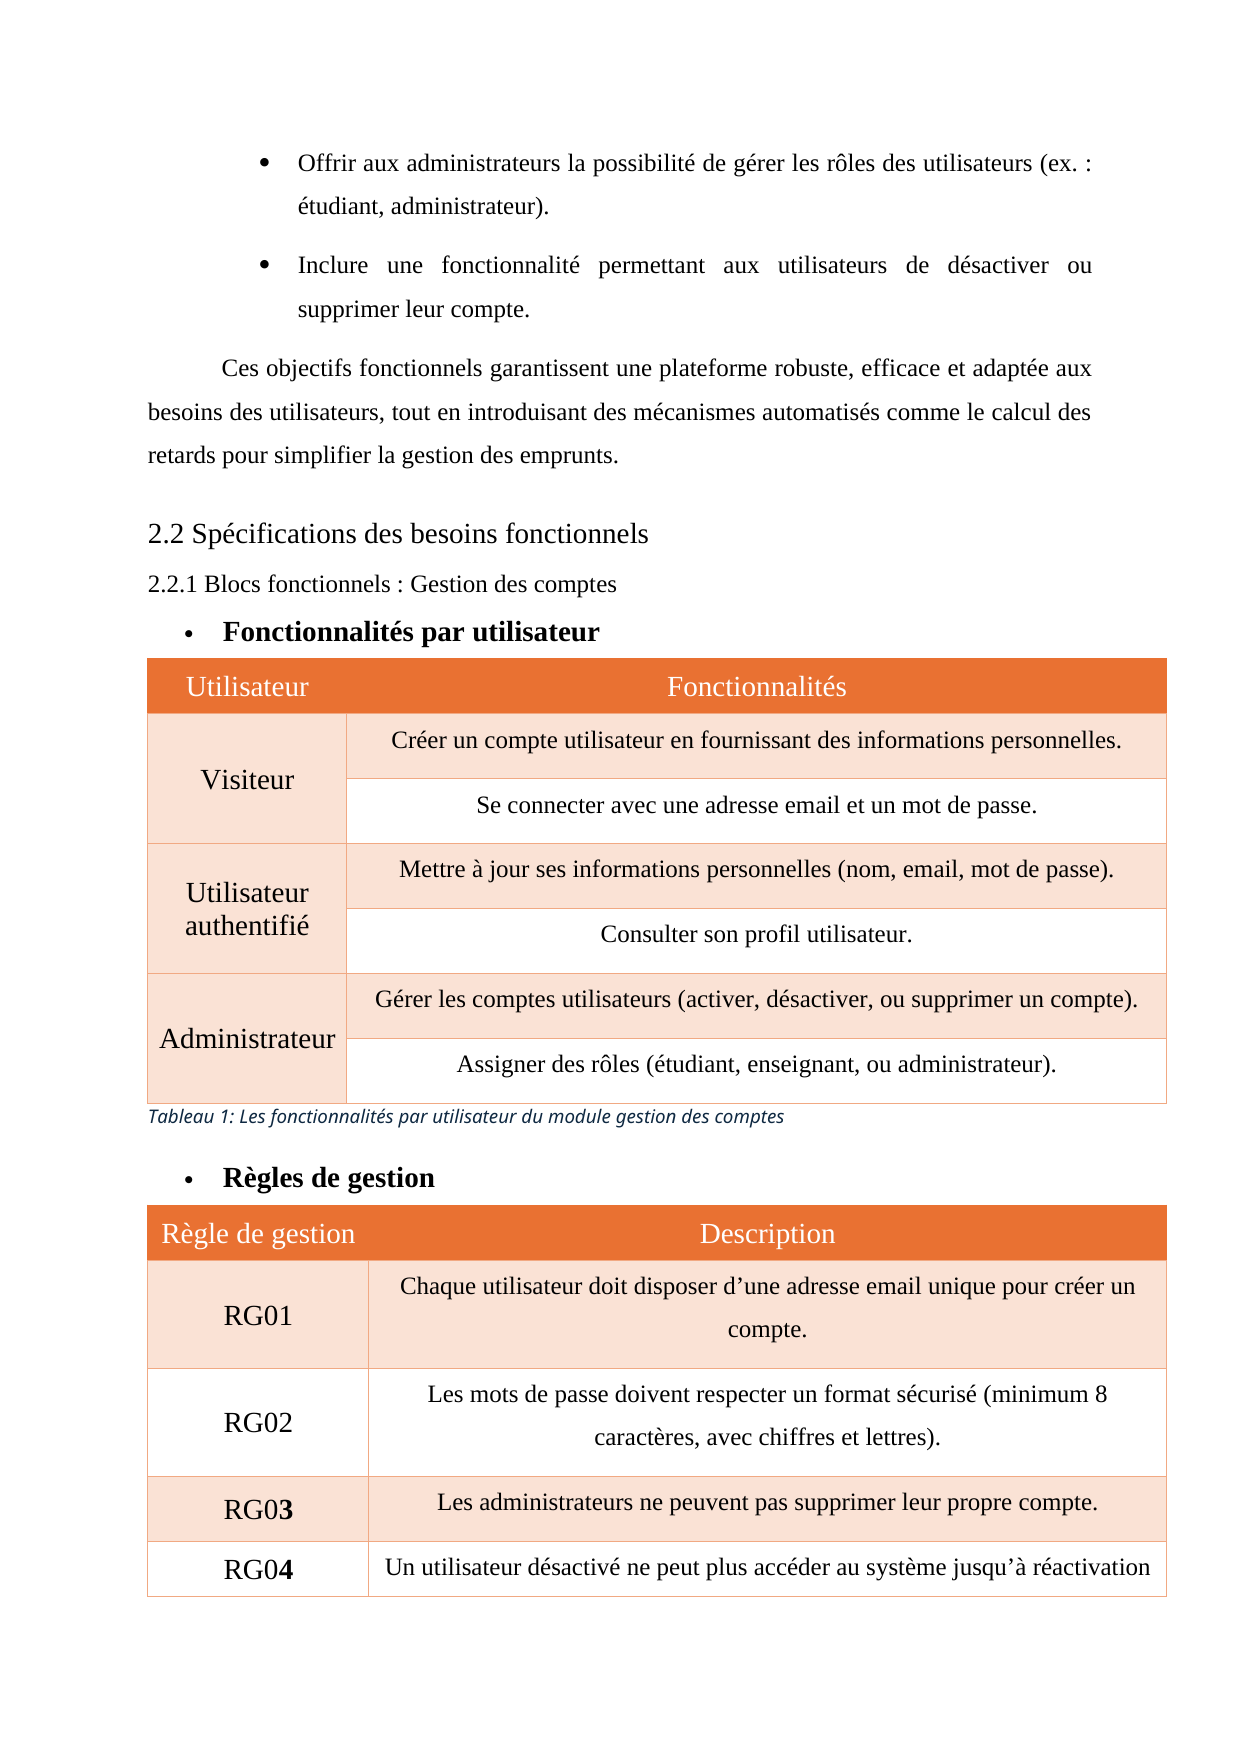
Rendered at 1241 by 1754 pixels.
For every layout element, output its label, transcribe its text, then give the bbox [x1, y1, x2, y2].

table_cell Assigner des rôles (étudiant, enseignant, ou administrateur). [347, 1039, 1166, 1103]
table_cell Gérer les comptes utilisateurs (activer, désactiver, ou supprimer un compte). [347, 974, 1166, 1038]
table_cell Utilisateur authentifié [148, 844, 346, 973]
table_cell Consulter son profil utilisateur. [347, 909, 1166, 973]
list Offrir aux administrateurs la possibilité de gérer les rôles des utilisateurs (ex. : étudiant, administrateur). [260, 148, 1093, 219]
table_cell Un utilisateur désactivé ne peut plus accéder au système jusqu’à réactivation [369, 1542, 1166, 1596]
list Fonctionnalités par utilisateur [185, 614, 1093, 647]
table_header Utilisateur [148, 659, 347, 713]
table_header Fonctionnalités [347, 659, 1166, 713]
table_cell Chaque utilisateur doit disposer d’une adresse email unique pour créer un compte. [369, 1261, 1166, 1368]
table_cell RG02 [148, 1369, 368, 1476]
table_cell Administrateur [148, 974, 346, 1103]
subtitle 2.2 Spécifications des besoins fonctionnels [148, 516, 1093, 550]
table_header Description [369, 1206, 1166, 1260]
list Règles de gestion [185, 1161, 1093, 1194]
table_cell RG01 [148, 1261, 368, 1368]
table_cell Se connecter avec une adresse email et un mot de passe. [347, 779, 1166, 843]
table_cell Les mots de passe doivent respecter un format sécurisé (minimum 8 caractères, avec chiffres et lettres). [369, 1369, 1166, 1476]
table_cell Mettre à jour ses informations personnelles (nom, email, mot de passe). [347, 844, 1166, 908]
table_cell Créer un compte utilisateur en fournissant des informations personnelles. [347, 714, 1166, 778]
table_cell RG03 [148, 1477, 368, 1541]
table_cell Les administrateurs ne peuvent pas supprimer leur propre compte. [369, 1477, 1166, 1541]
table_cell Visiteur [148, 714, 346, 843]
list Inclure une fonctionnalité permettant aux utilisateurs de désactiver ou supprimer leur compte. [260, 251, 1093, 322]
text Ces objectifs fonctionnels garantissent une plateforme robuste, efficace et adaptée aux besoins des utilisateurs, tout en introduisant des mécanismes automatisés comme le calcul des retards pour simplifier la gestion des emprunts. [148, 353, 1093, 468]
text Tableau 1: Les fonctionnalités par utilisateur du module gestion des comptes [148, 1104, 1093, 1129]
table_cell RG04 [148, 1542, 368, 1596]
subtitle 2.2.1 Blocs fonctionnels : Gestion des comptes [148, 569, 1093, 597]
table_header Règle de gestion [148, 1206, 369, 1260]
